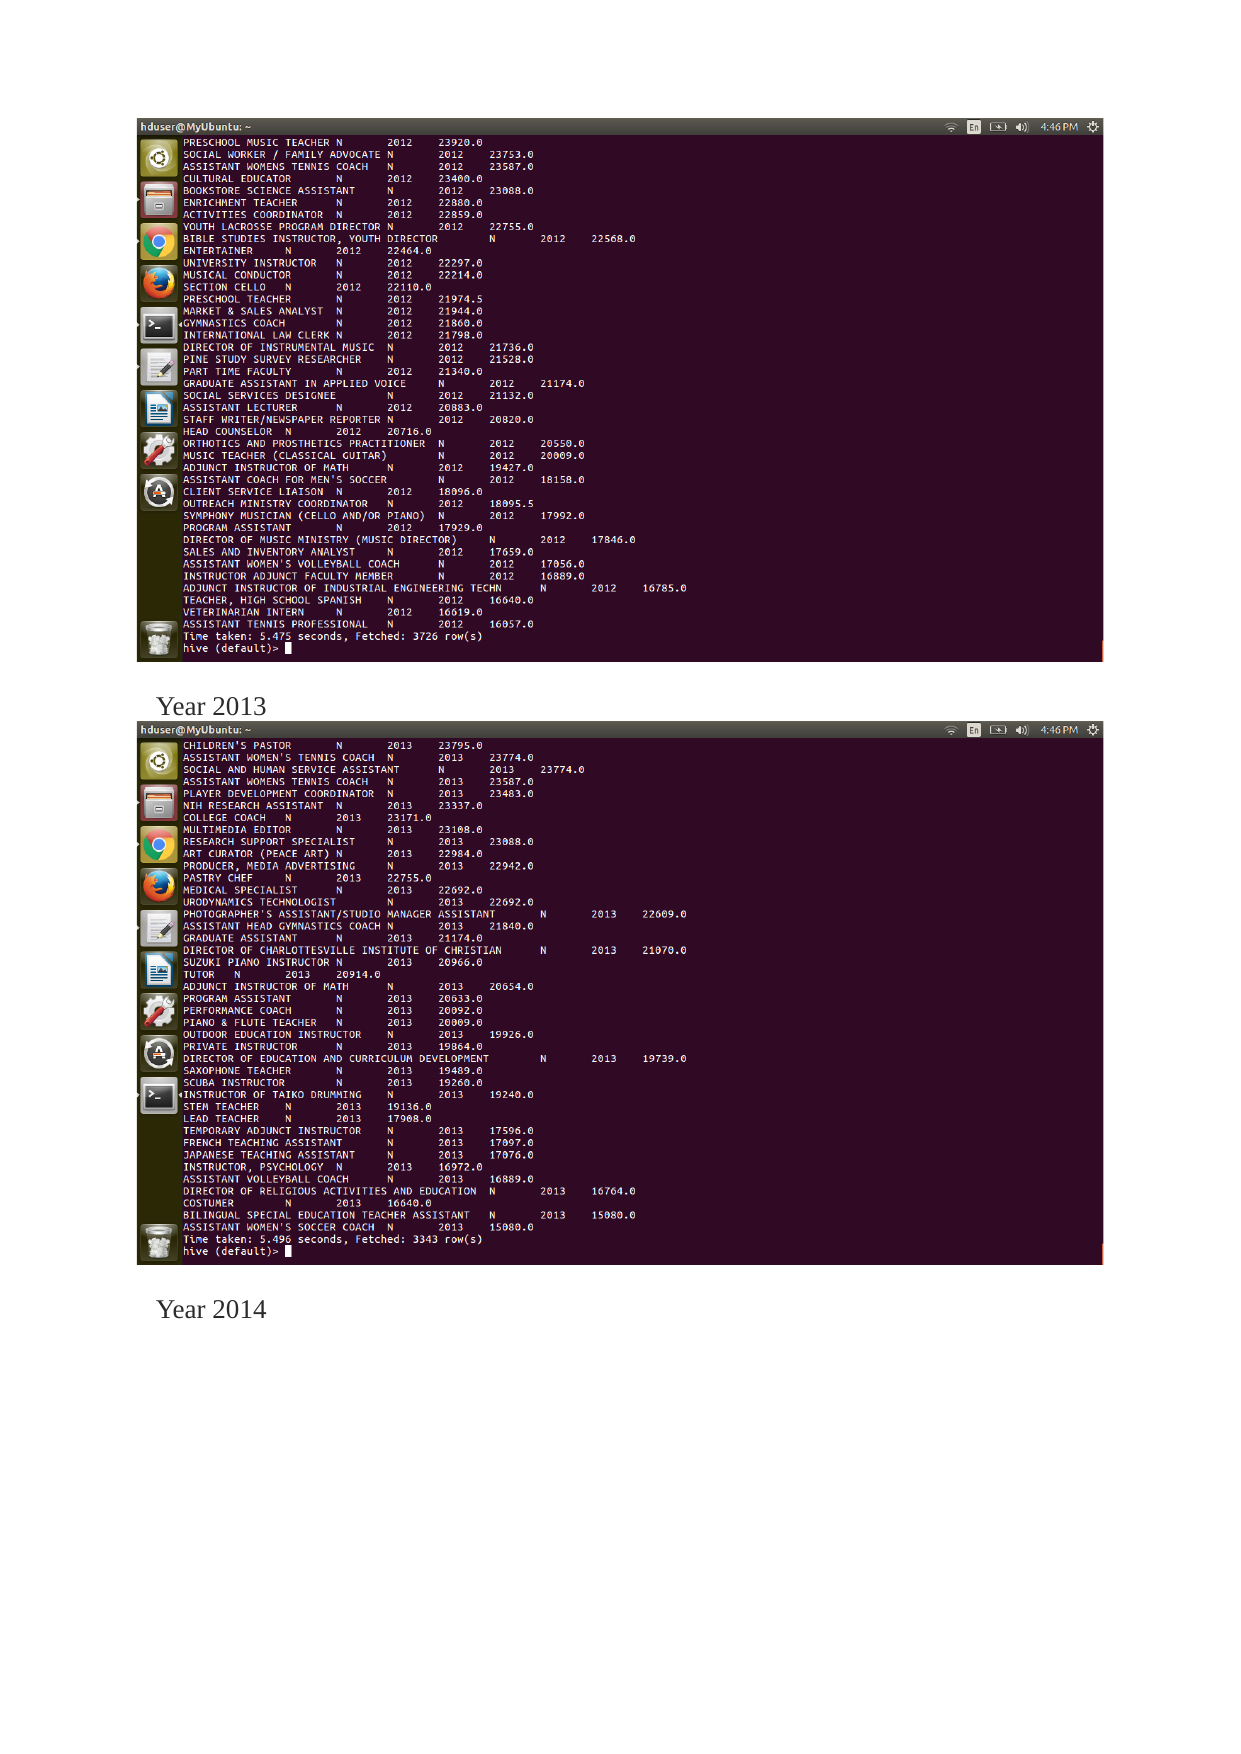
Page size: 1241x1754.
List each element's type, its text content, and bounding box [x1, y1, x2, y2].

text Year 2013 [156, 690, 1122, 721]
text Year 2014 [156, 1293, 1122, 1324]
picture [136, 721, 1104, 1265]
picture [136, 118, 1104, 662]
